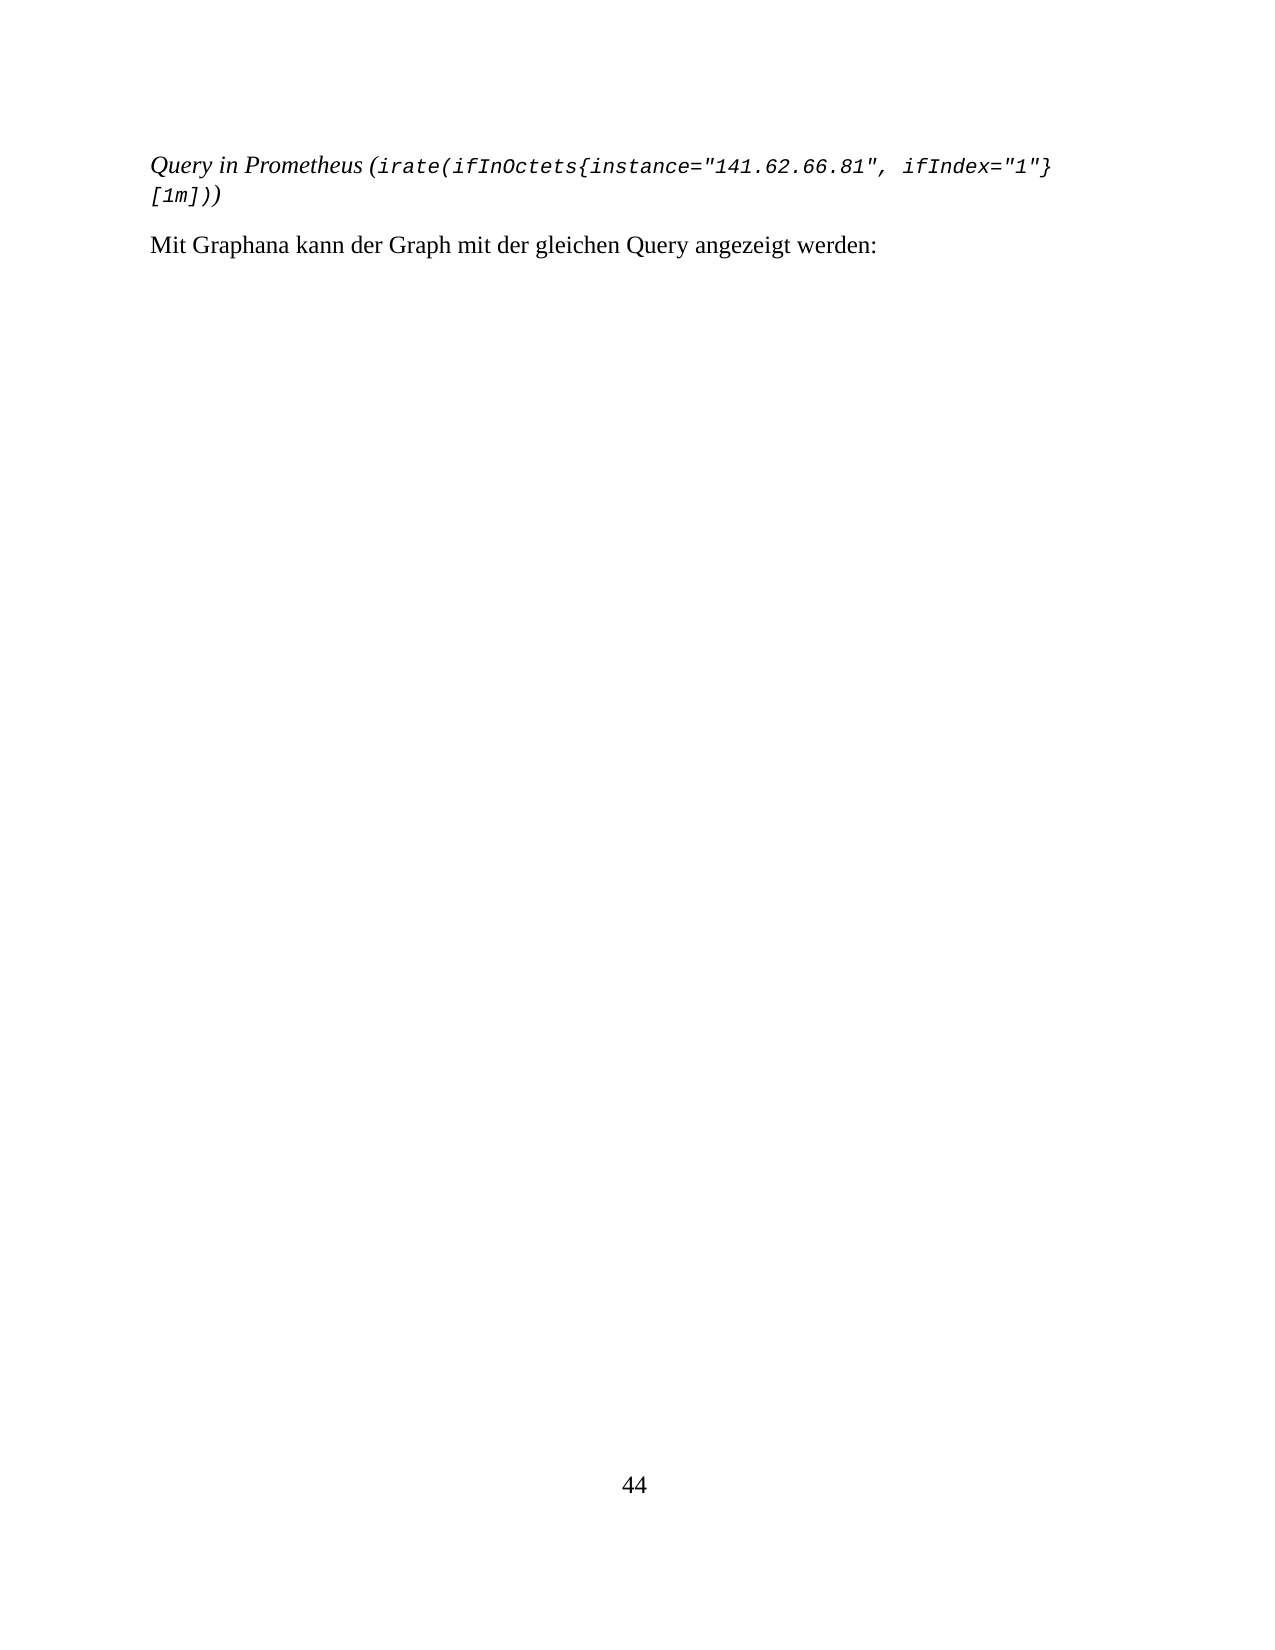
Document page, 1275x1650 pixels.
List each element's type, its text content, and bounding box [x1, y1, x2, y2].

text Query in Prometheus (irate(ifInOctets{instance="141.62.66.81", ifIndex="1"}[1m])) [150, 150, 1125, 209]
text Mit Graphana kann der Graph mit der gleichen Query angezeigt werden: [150, 231, 1125, 259]
